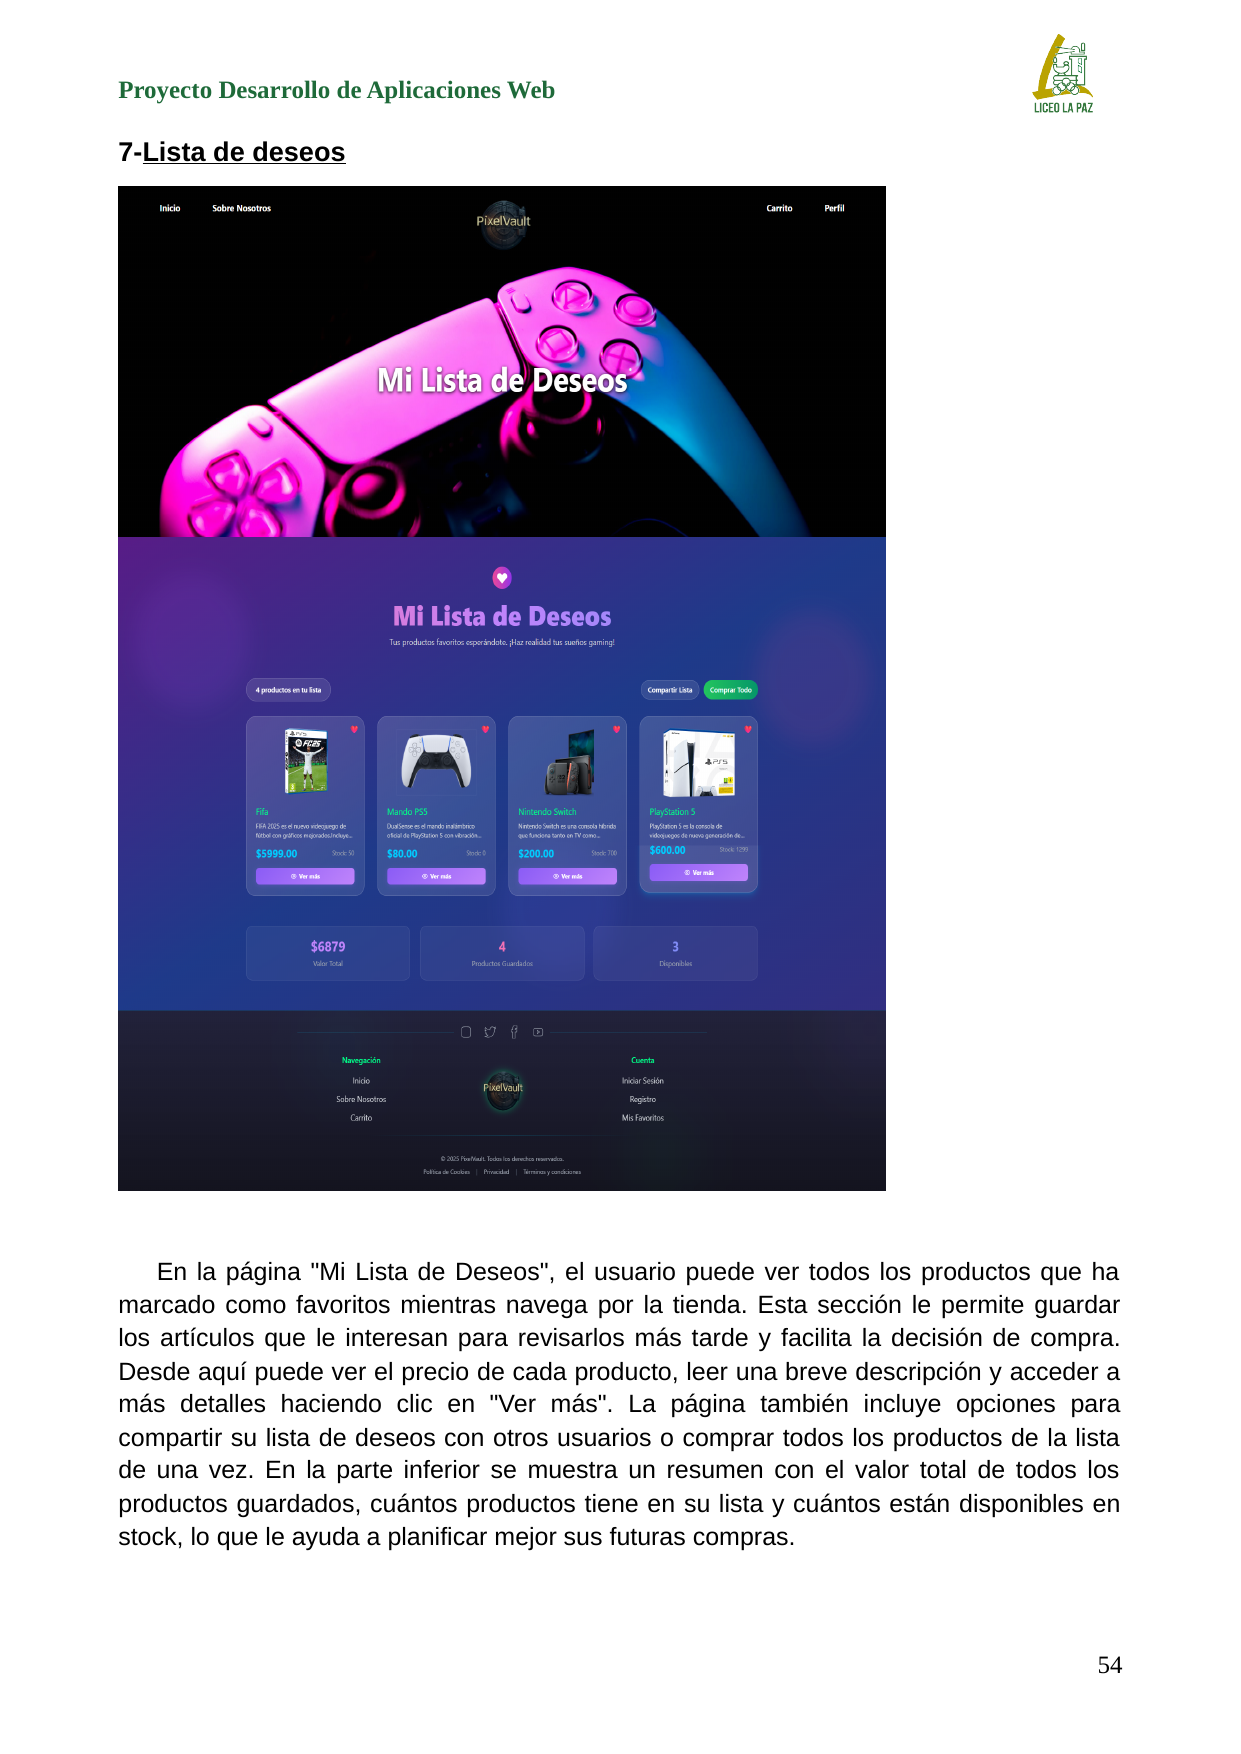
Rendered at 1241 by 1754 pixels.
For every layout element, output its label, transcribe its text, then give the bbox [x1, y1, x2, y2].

text En la página "Mi Lista de Deseos", el usuario puede ver todos los productos que ha marcado como favoritos mientras navega por la tienda. Esta sección le permite guardar los artículos que le interesan para revisarlos más tarde y facilita la decisión de compra. Desde aquí puede ver el precio de cada producto, leer una breve descripción y acceder a más detalles haciendo clic en "Ver más". La página también incluye opciones para compartir su lista de deseos con otros usuarios o comprar todos los productos de la lista de una vez. En la parte inferior se muestra un resumen con el valor total de todos los productos guardados, cuántos productos tiene en su lista y cuántos están disponibles en stock, lo que le ayuda a planificar mejor sus futuras compras. [118, 1257, 1122, 1550]
text 7-Lista de deseos [118, 136, 1122, 167]
picture [1025, 26, 1100, 121]
picture [118, 186, 886, 1191]
